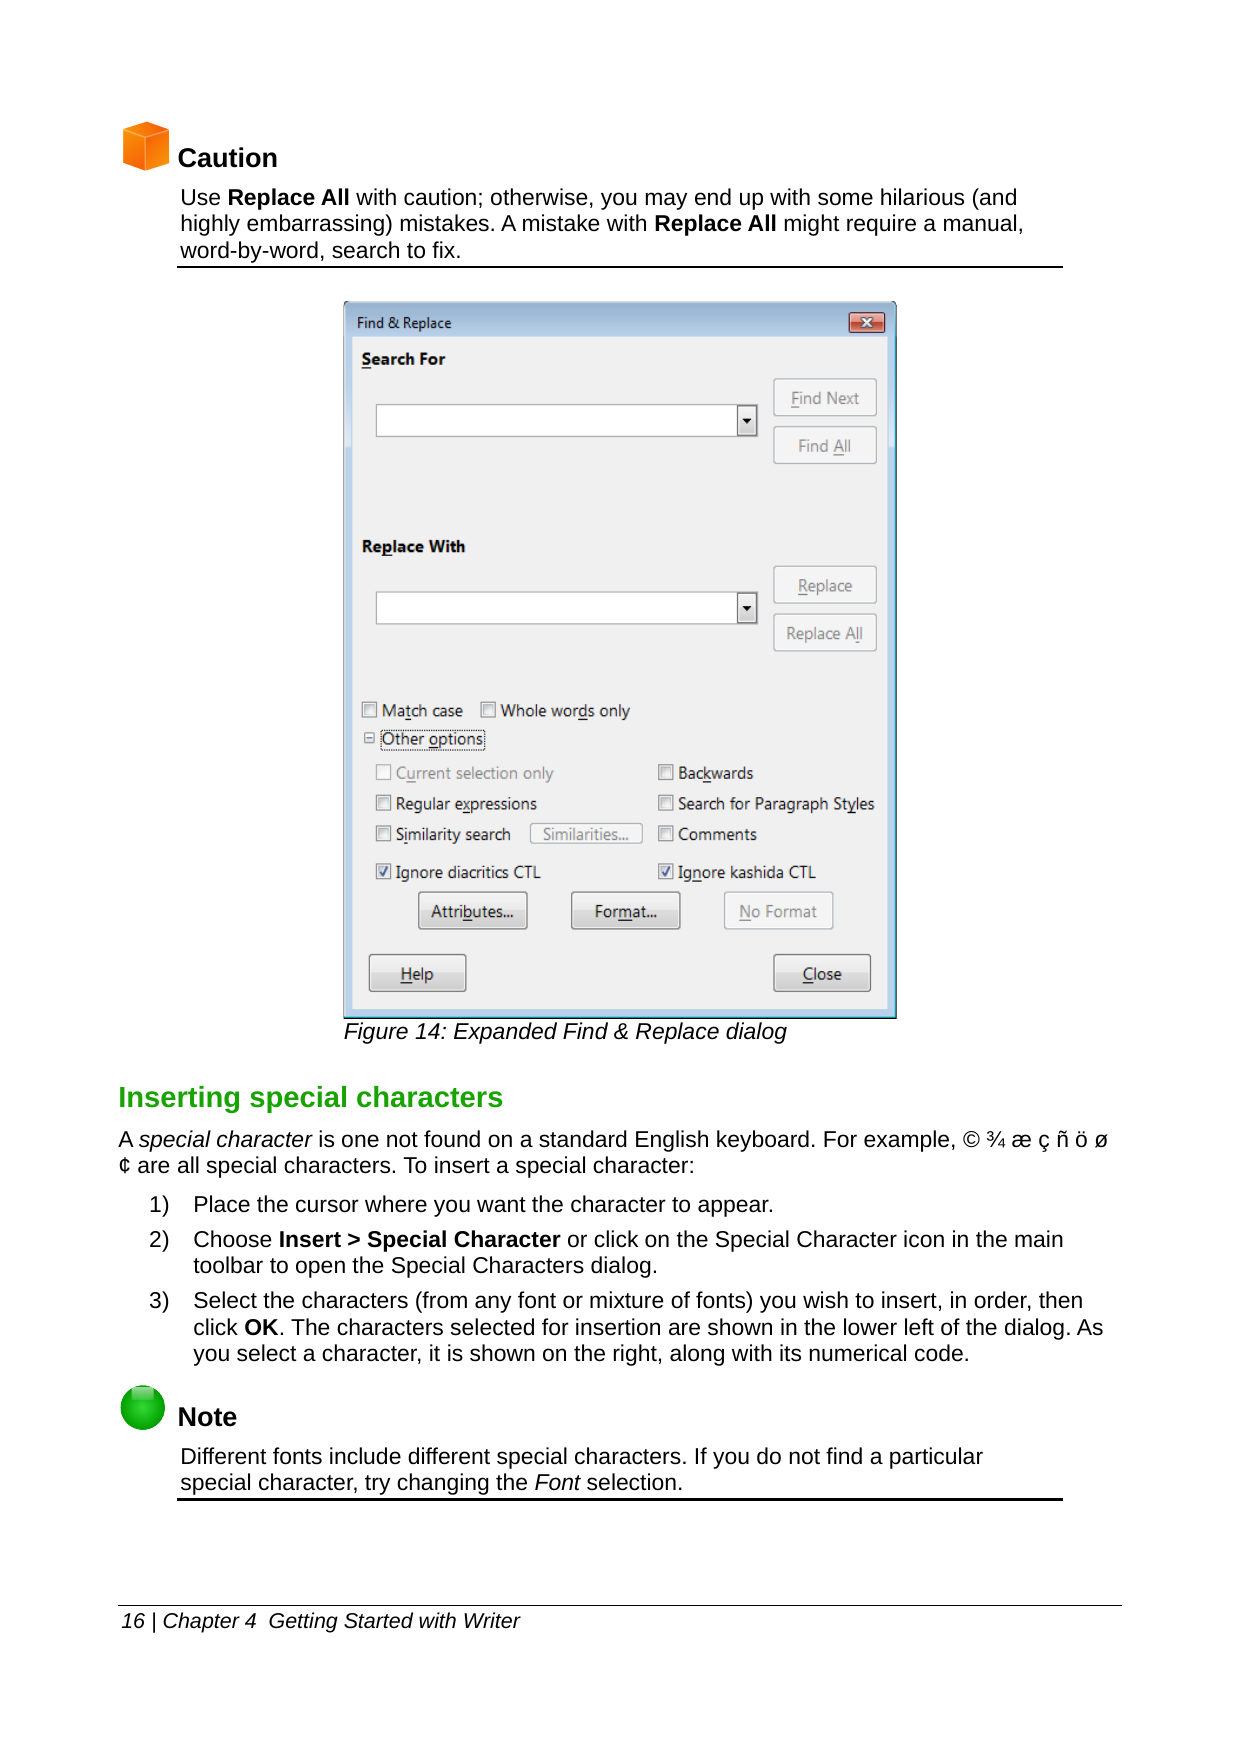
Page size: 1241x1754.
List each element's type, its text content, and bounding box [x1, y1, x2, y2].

subtitle Inserting special characters [118, 1080, 1122, 1114]
list Choose Insert > Special Character or click on the Special Character icon in the main toolbar to open the Special Characters dialog. [169, 1226, 1122, 1279]
text Figure 14: Expanded Find & Replace dialog [343, 1019, 897, 1044]
picture [119, 119, 173, 173]
text Different fonts include different special characters. If you do not find a particular special character, try changing the Font selection. [177, 1440, 1063, 1498]
text A special character is one not found on a standard English keyboard. For example, © ¾ æ ç ñ ö ø ¢ are all special characters. To insert a special character: [118, 1126, 1122, 1178]
list Select the characters (from any font or mixture of fonts) you wish to insert, in order, then click OK. The characters selected for insertion are shown in the lower left of the dialog. As you select a character, it is shown on the right, along with its numerical code. [169, 1287, 1122, 1367]
text Use Replace All with caution; otherwise, you may end up with some hilarious (and highly embarrassing) mistakes. A mistake with Replace All might require a manual, word-by-word, search to fix. [177, 181, 1063, 266]
subtitle Note [118, 1383, 1122, 1432]
subtitle Caution [118, 118, 1122, 173]
picture [343, 301, 897, 1019]
list Place the cursor where you want the character to appear. [169, 1191, 1122, 1217]
